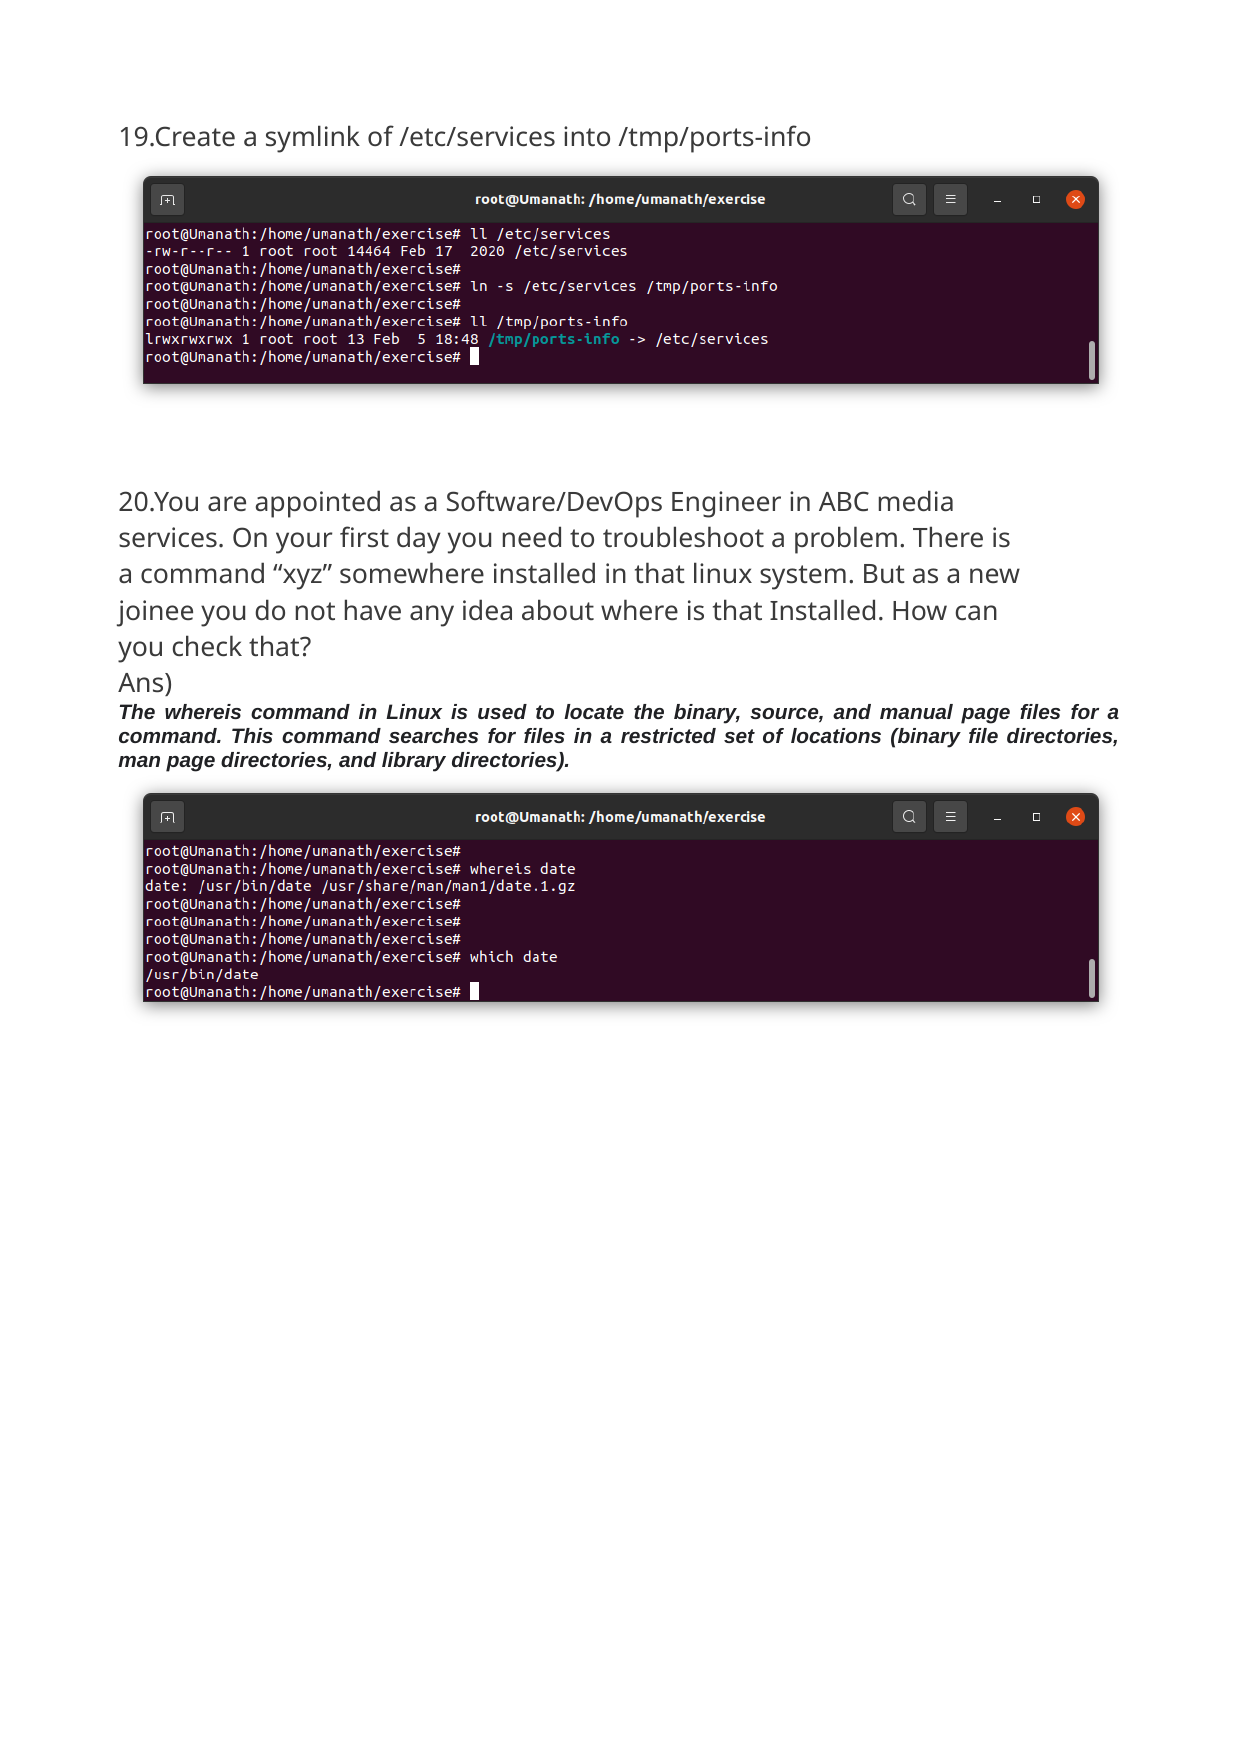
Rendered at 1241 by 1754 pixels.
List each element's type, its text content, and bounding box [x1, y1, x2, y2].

text a command “xyz” somewhere installed in that linux system. But as a new [118, 555, 1122, 592]
text 20.You are appointed as a Software/DevOps Engineer in ABC media [118, 483, 1122, 519]
text services. On your first day you need to troubleshoot a problem. There is [118, 519, 1122, 555]
text The whereis command in Linux is used to locate the binary, source, and manual page files for a command. This command searches for files in a restricted set of locations (binary file directories, man page directories, and library directories). [118, 700, 1122, 771]
text Ans) [118, 664, 1122, 700]
picture [118, 154, 1123, 411]
text 19.Create a symlink of /etc/services into /tmp/ports-info [118, 118, 1122, 154]
text you check that? [118, 628, 1122, 664]
text joinee you do not have any idea about where is that Installed. How can [118, 592, 1122, 628]
picture [118, 771, 1123, 1029]
